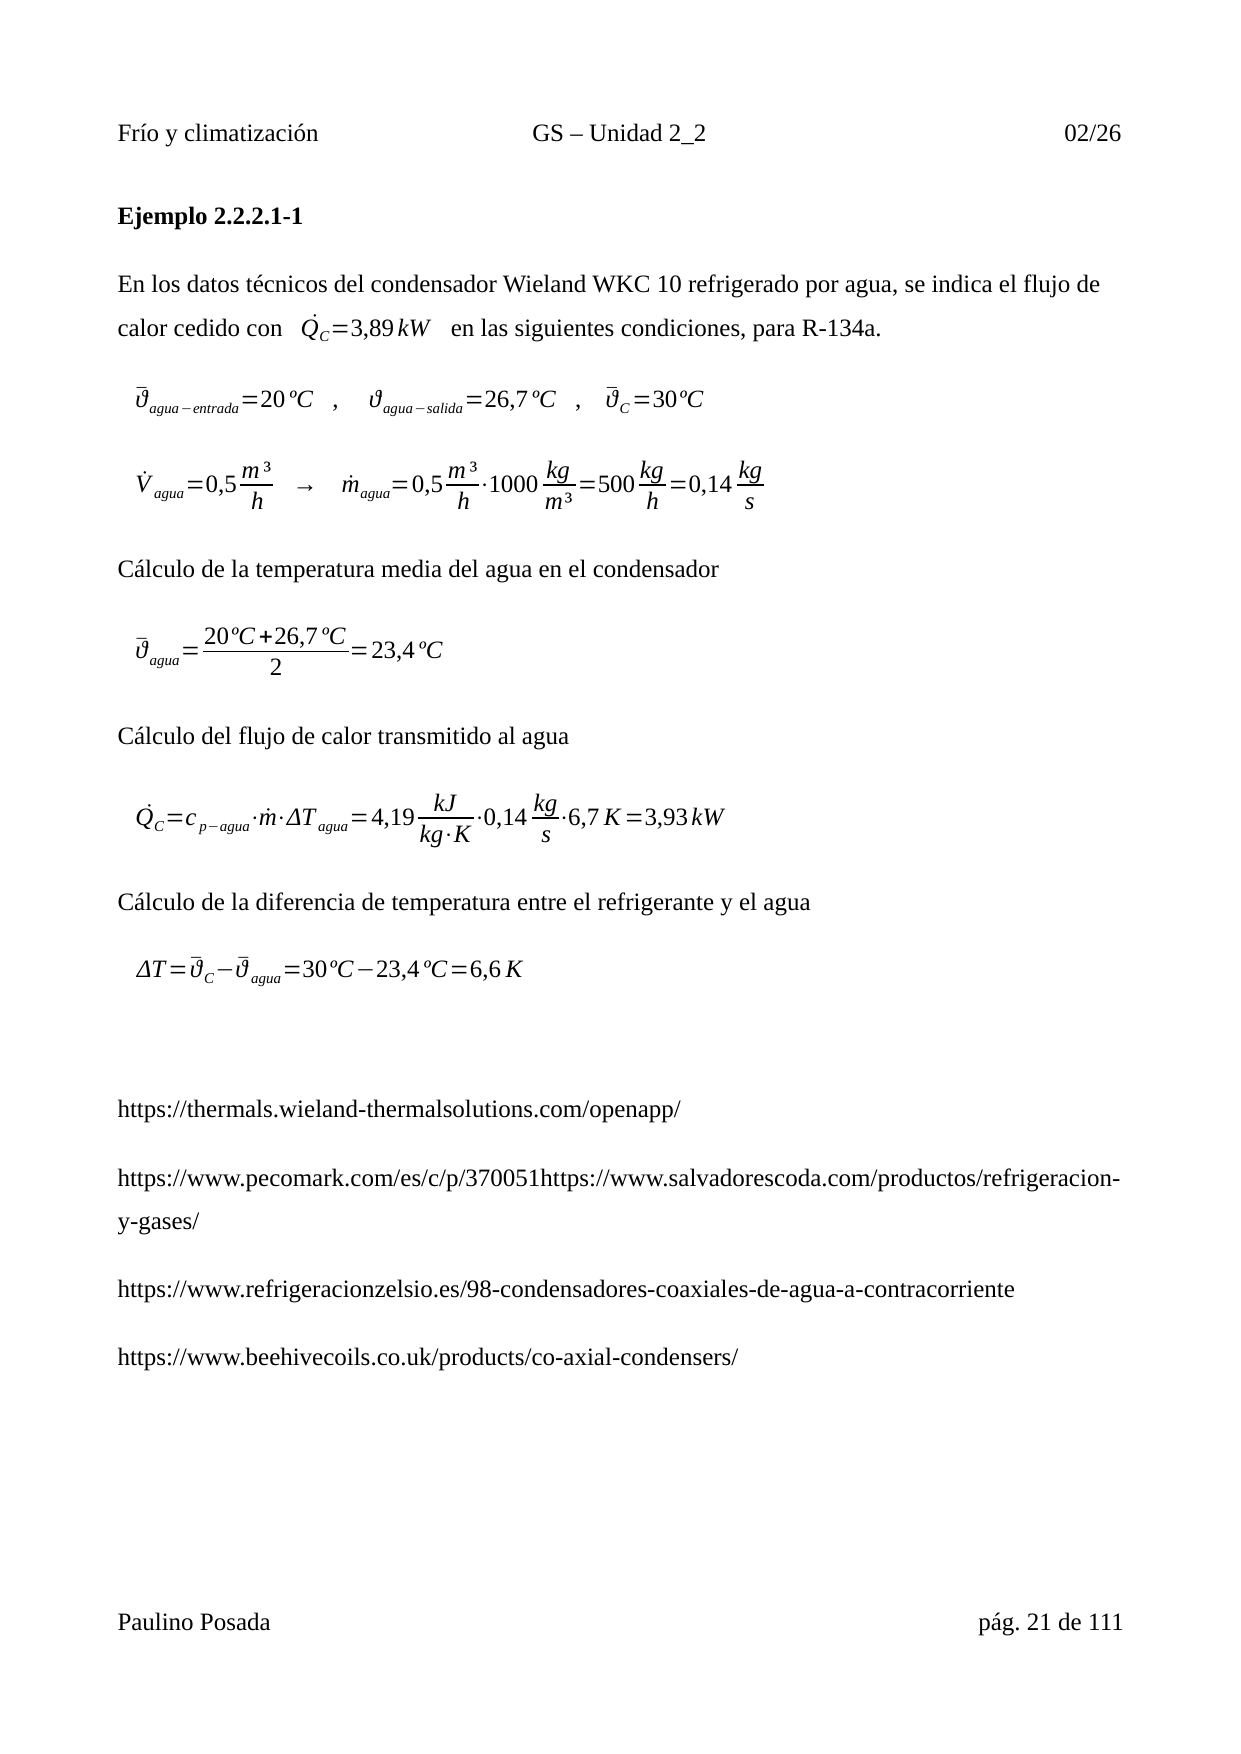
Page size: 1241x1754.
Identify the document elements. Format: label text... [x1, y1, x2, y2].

text https://www.pecomark.com/es/c/p/370051https://www.salvadorescoda.com/productos/refrigeracion-y-gases/ [117, 1163, 1123, 1234]
text En los datos técnicos del condensador Wieland WKC 10 refrigerado por agua, se indica el flujo de calor cedido conen las siguientes condiciones, para R-134a. [117, 269, 1123, 345]
text https://www.refrigeracionzelsio.es/98-condensadores-coaxiales-de-agua-a-contracorriente [117, 1274, 1123, 1303]
text Cálculo de la temperatura media del agua en el condensador [117, 554, 1123, 583]
text Ejemplo 2.2.2.1-1 [117, 201, 1123, 230]
text → [117, 456, 1123, 515]
text https://www.beehivecoils.co.uk/products/co-axial-condensers/ [117, 1342, 1123, 1371]
text , , [117, 384, 1123, 417]
text https://thermals.wieland-thermalsolutions.com/openapp/ [117, 1094, 1123, 1123]
text Cálculo del flujo de calor transmitido al agua [117, 721, 1123, 750]
text Cálculo de la diferencia de temperatura entre el refrigerante y el agua [117, 887, 1123, 916]
